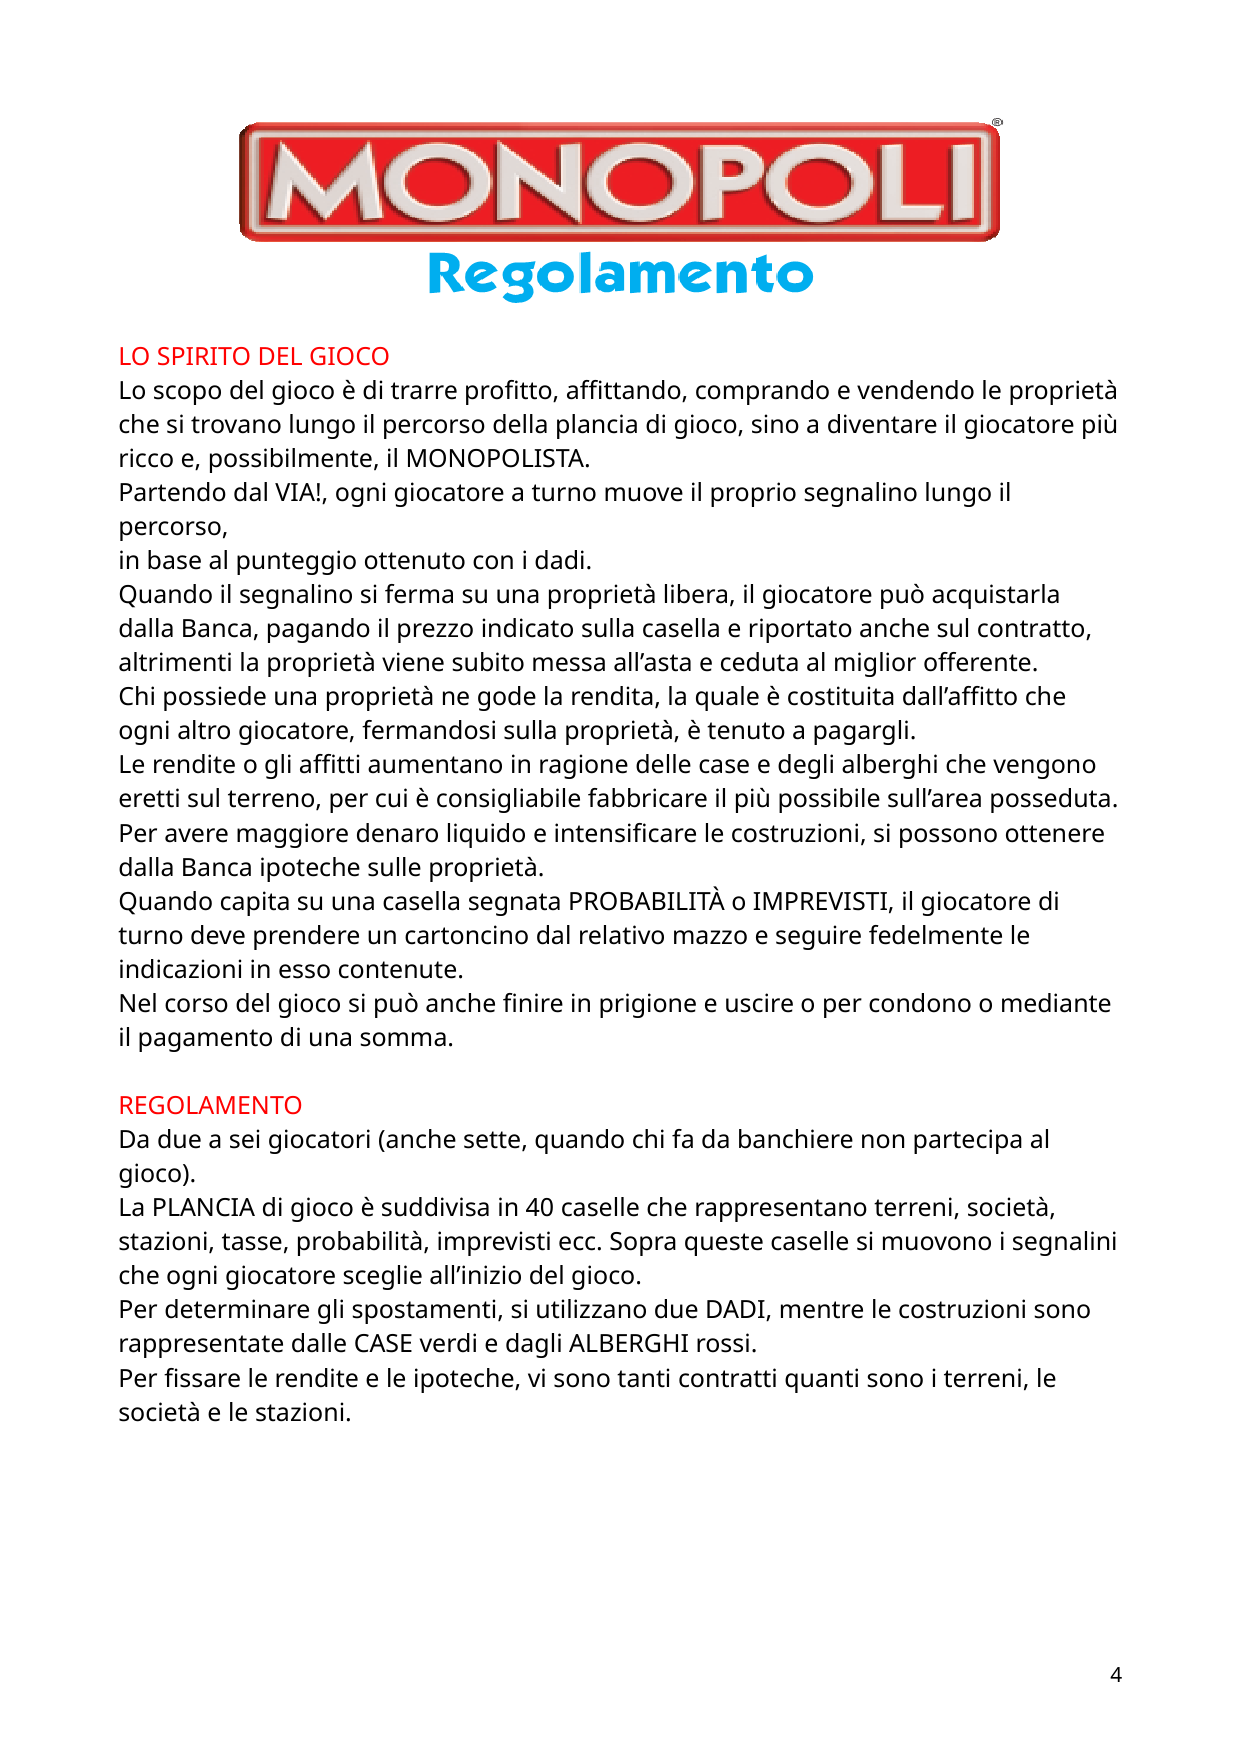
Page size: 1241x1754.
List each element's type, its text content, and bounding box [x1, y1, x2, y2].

text Nel corso del gioco si può anche finire in prigione e uscire o per condono o mediante il pagamento di una somma. [118, 986, 1122, 1054]
text LO SPIRITO DEL GIOCO [118, 338, 1122, 372]
picture [423, 249, 817, 305]
text Per fissare le rendite e le ipoteche, vi sono tanti contratti quanti sono i terreni, le società e le stazioni. [118, 1360, 1122, 1428]
text Da due a sei giocatori (anche sette, quando chi fa da banchiere non partecipa al gioco). [118, 1122, 1122, 1190]
text REGOLAMENTO [118, 1088, 1122, 1122]
picture [232, 118, 1008, 244]
text Quando il segnalino si ferma su una proprietà libera, il giocatore può acquistarla dalla Banca, pagando il prezzo indicato sulla casella e riportato anche sul contratto, altrimenti la proprietà viene subito messa all’asta e ceduta al miglior offerente. [118, 577, 1122, 679]
text in base al punteggio ottenuto con i dadi. [118, 543, 1122, 577]
text che si trovano lungo il percorso della plancia di gioco, sino a diventare il giocatore più [118, 406, 1122, 441]
text ricco e, possibilmente, il MONOPOLISTA. [118, 441, 1122, 474]
text La PLANCIA di gioco è suddivisa in 40 caselle che rappresentano terreni, società, stazioni, tasse, probabilità, imprevisti ecc. Sopra queste caselle si muovono i segnalini che ogni giocatore sceglie all’inizio del gioco. [118, 1190, 1122, 1292]
text Chi possiede una proprietà ne gode la rendita, la quale è costituita dall’affitto che ogni altro giocatore, fermandosi sulla proprietà, è tenuto a pagargli. [118, 679, 1122, 747]
text Quando capita su una casella segnata PROBABILITÀ o IMPREVISTI, il giocatore di turno deve prendere un cartoncino dal relativo mazzo e seguire fedelmente le indicazioni in esso contenute. [118, 883, 1122, 986]
text Per avere maggiore denaro liquido e intensificare le costruzioni, si possono ottenere dalla Banca ipoteche sulle proprietà. [118, 815, 1122, 883]
text Per determinare gli spostamenti, si utilizzano due DADI, mentre le costruzioni sono rappresentate dalle CASE verdi e dagli ALBERGHI rossi. [118, 1292, 1122, 1360]
text Partendo dal VIA!, ogni giocatore a turno muove il proprio segnalino lungo il percorso, [118, 474, 1122, 543]
text Le rendite o gli affitti aumentano in ragione delle case e degli alberghi che vengono eretti sul terreno, per cui è consigliabile fabbricare il più possibile sull’area posseduta. [118, 747, 1122, 815]
text Lo scopo del gioco è di trarre profitto, affittando, comprando e vendendo le proprietà [118, 372, 1122, 406]
